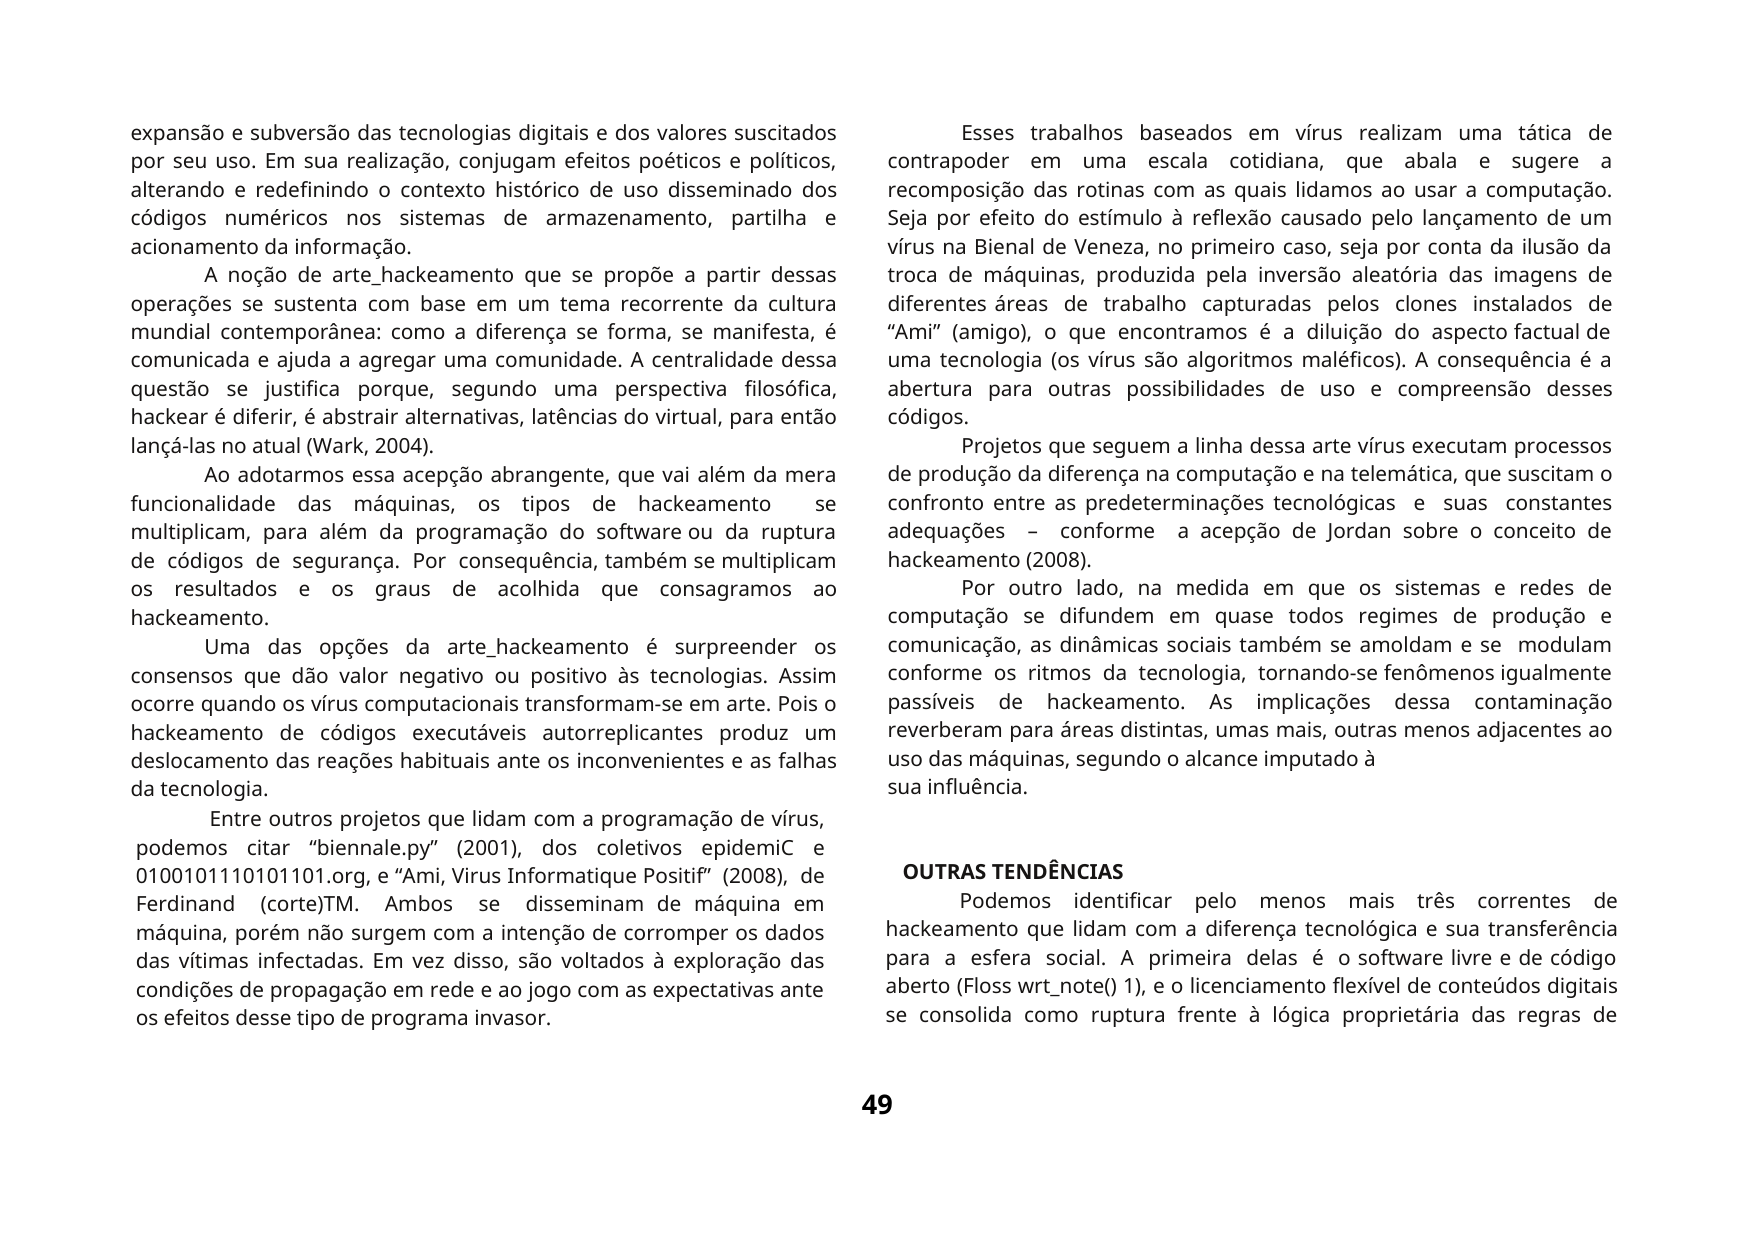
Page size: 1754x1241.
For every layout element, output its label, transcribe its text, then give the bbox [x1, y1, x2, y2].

text Por outro lado, na medida em que os sistemas e redes de computação se difundem em quase todos regimes de produção e comunicação, as dinâmicas sociais também se amoldam e se modulam conforme os ritmos da tecnologia, tornando-se fenômenos igualmente passíveis de hackeamento. As implicações dessa contaminação reverberam para áreas distintas, umas mais, outras menos adjacentes ao uso das máquinas, segundo o alcance imputado à [887, 573, 1613, 772]
text Entre outros projetos que lidam com a programação de vírus, podemos citar “biennale.py” (2001), dos coletivos epidemiC e 0100101110101101.org, e “Ami, Virus Informatique Positif” (2008), de Ferdinand (corte)TM. Ambos se disseminam de máquina em máquina, porém não surgem com a intenção de corromper os dados das vítimas infectadas. Em vez disso, são voltados à exploração das condições de propagação em rede e ao jogo com as expectativas ante os efeitos desse tipo de programa invasor. [136, 804, 825, 1032]
text OUTRAS TENDÊNCIAS [864, 857, 1648, 886]
text Uma das opções da arte_hackeamento é surpreender os consensos que dão valor negativo ou positivo às tecnologias. Assim ocorre quando os vírus computacionais transformam-se em arte. Pois o hackeamento de códigos executáveis autorreplicantes produz um deslocamento das reações habituais ante os inconvenientes e as falhas da tecnologia. [130, 632, 838, 803]
text A noção de arte_hackeamento que se propõe a partir dessas operações se sustenta com base em um tema recorrente da cultura mundial contemporânea: como a diferença se forma, se manifesta, é comunicada e ajuda a agregar uma comunidade. A centralidade dessa questão se justifica porque, segundo uma perspectiva filosófica, hackear é diferir, é abstrair alternativas, latências do virtual, para então lançá-las no atual (Wark, 2004). [130, 260, 838, 459]
text Projetos que seguem a linha dessa arte vírus executam processos de produção da diferença na computação e na telemática, que suscitam o confronto entre as predeterminações tecnológicas e suas constantes adequações – conforme a acepção de Jordan sobre o conceito de hackeamento (2008). [887, 431, 1613, 573]
text expansão e subversão das tecnologias digitais e dos valores suscitados por seu uso. Em sua realização, conjugam efeitos poéticos e políticos, alterando e redefinindo o contexto histórico de uso disseminado dos códigos numéricos nos sistemas de armazenamento, partilha e acionamento da informação. [130, 118, 838, 260]
text Ao adotarmos essa acepção abrangente, que vai além da mera funcionalidade das máquinas, os tipos de hackeamento se multiplicam, para além da programação do software ou da ruptura de códigos de segurança. Por consequência, também se multiplicam os resultados e os graus de acolhida que consagramos ao hackeamento. [130, 461, 838, 631]
text Esses trabalhos baseados em vírus realizam uma tática de contrapoder em uma escala cotidiana, que abala e sugere a recomposição das rotinas com as quais lidamos ao usar a computação. Seja por efeito do estímulo à reflexão causado pelo lançamento de um vírus na Bienal de Veneza, no primeiro caso, seja por conta da ilusão da troca de máquinas, produzida pela inversão aleatória das imagens de diferentes áreas de trabalho capturadas pelos clones instalados de “Ami” (amigo), o que encontramos é a diluição do aspecto factual de uma tecnologia (os vírus são algoritmos maléficos). A consequência é a abertura para outras possibilidades de uso e compreensão desses códigos. [887, 118, 1613, 431]
text Podemos identificar pelo menos mais três correntes de hackeamento que lidam com a diferença tecnológica e sua transferência para a esfera social. A primeira delas é o software livre e de código aberto (Floss wrt_note() 1), e o licenciamento flexível de conteúdos digitais se consolida como ruptura frente à lógica proprietária das regras de [885, 886, 1619, 1028]
text sua influência. [887, 772, 1613, 801]
